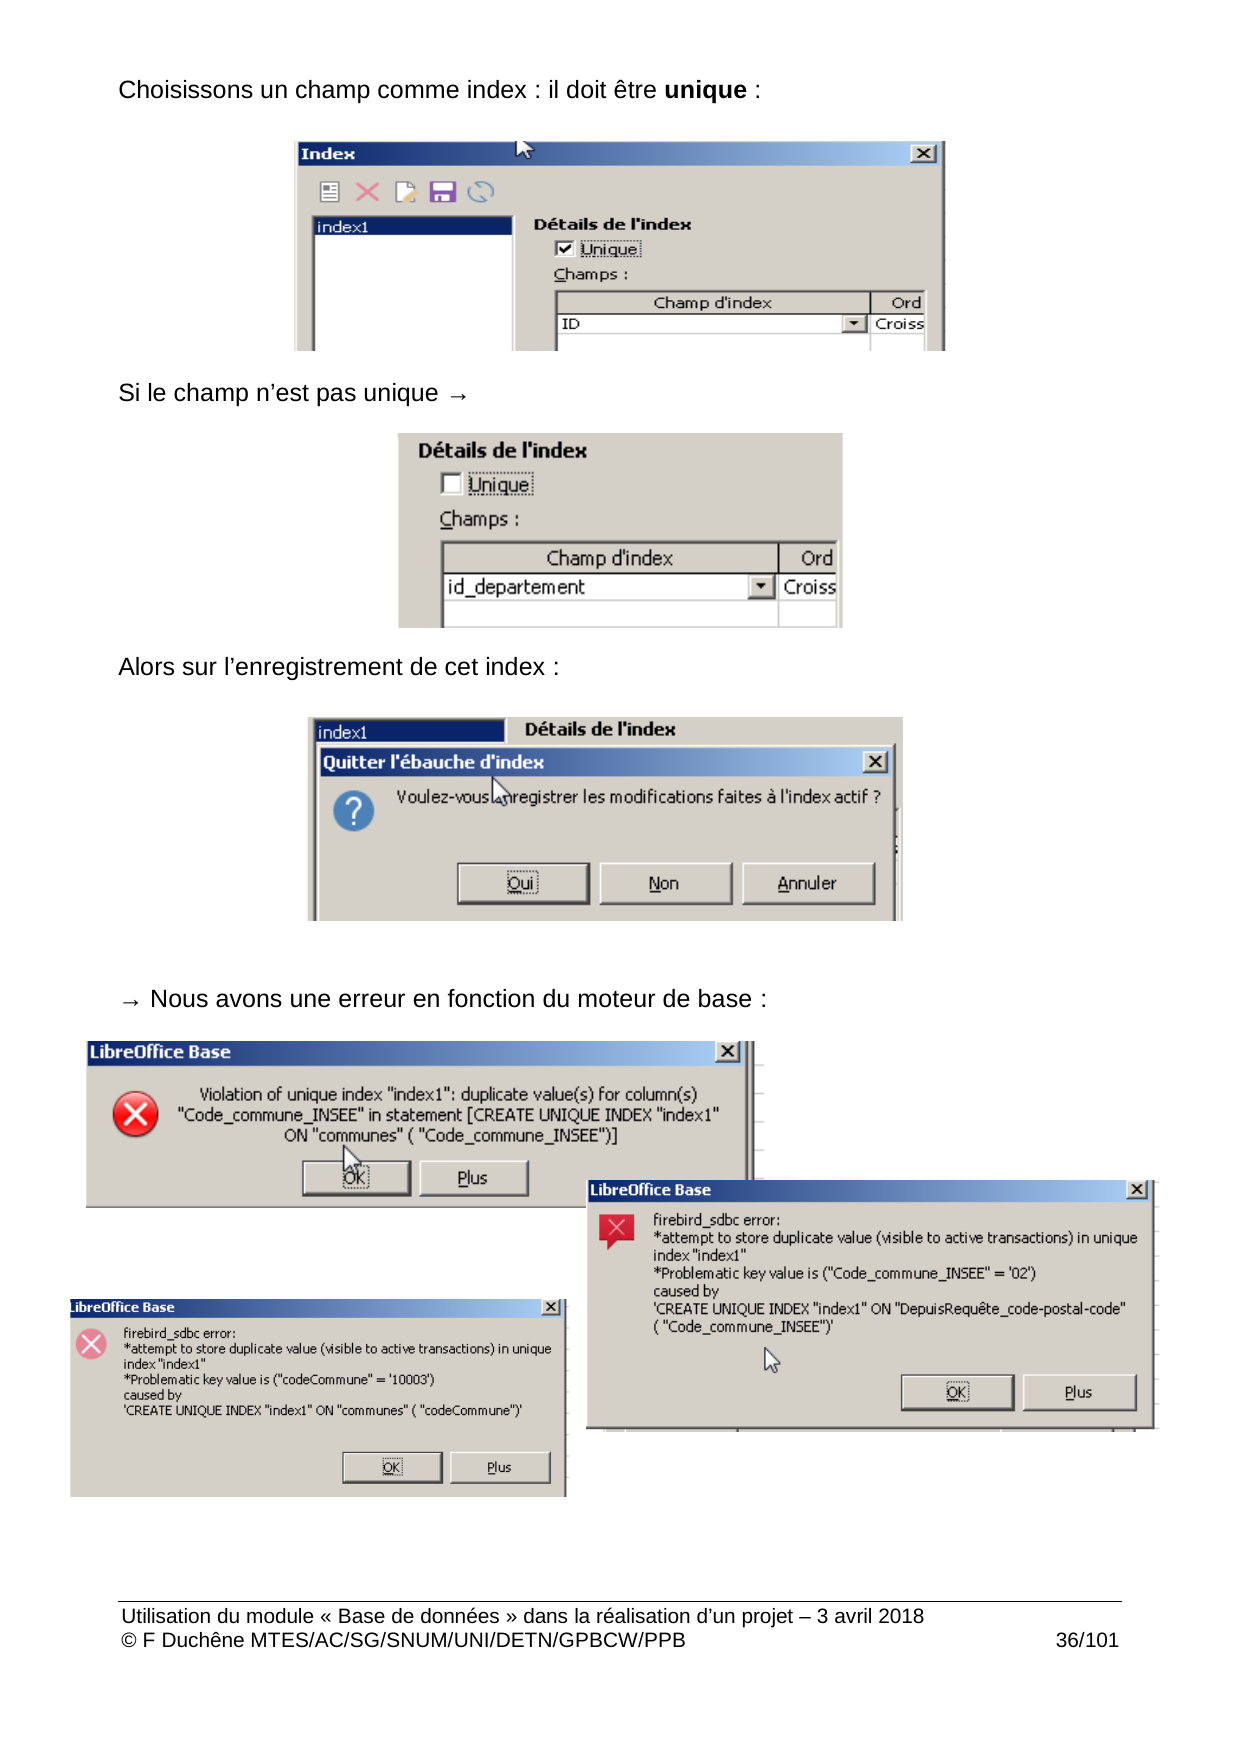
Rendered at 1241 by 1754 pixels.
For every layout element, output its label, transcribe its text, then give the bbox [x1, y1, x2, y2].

text Choisissons un champ comme index : il doit être unique : [118, 75, 1122, 104]
picture [85, 1041, 1160, 1432]
text Si le champ n’est pas unique → [118, 378, 1122, 407]
text → Nous avons une erreur en fonction du moteur de base : [118, 984, 1122, 1013]
picture [307, 717, 903, 921]
text Alors sur l’enregistrement de cet index : [118, 652, 1122, 681]
picture [70, 1299, 570, 1497]
